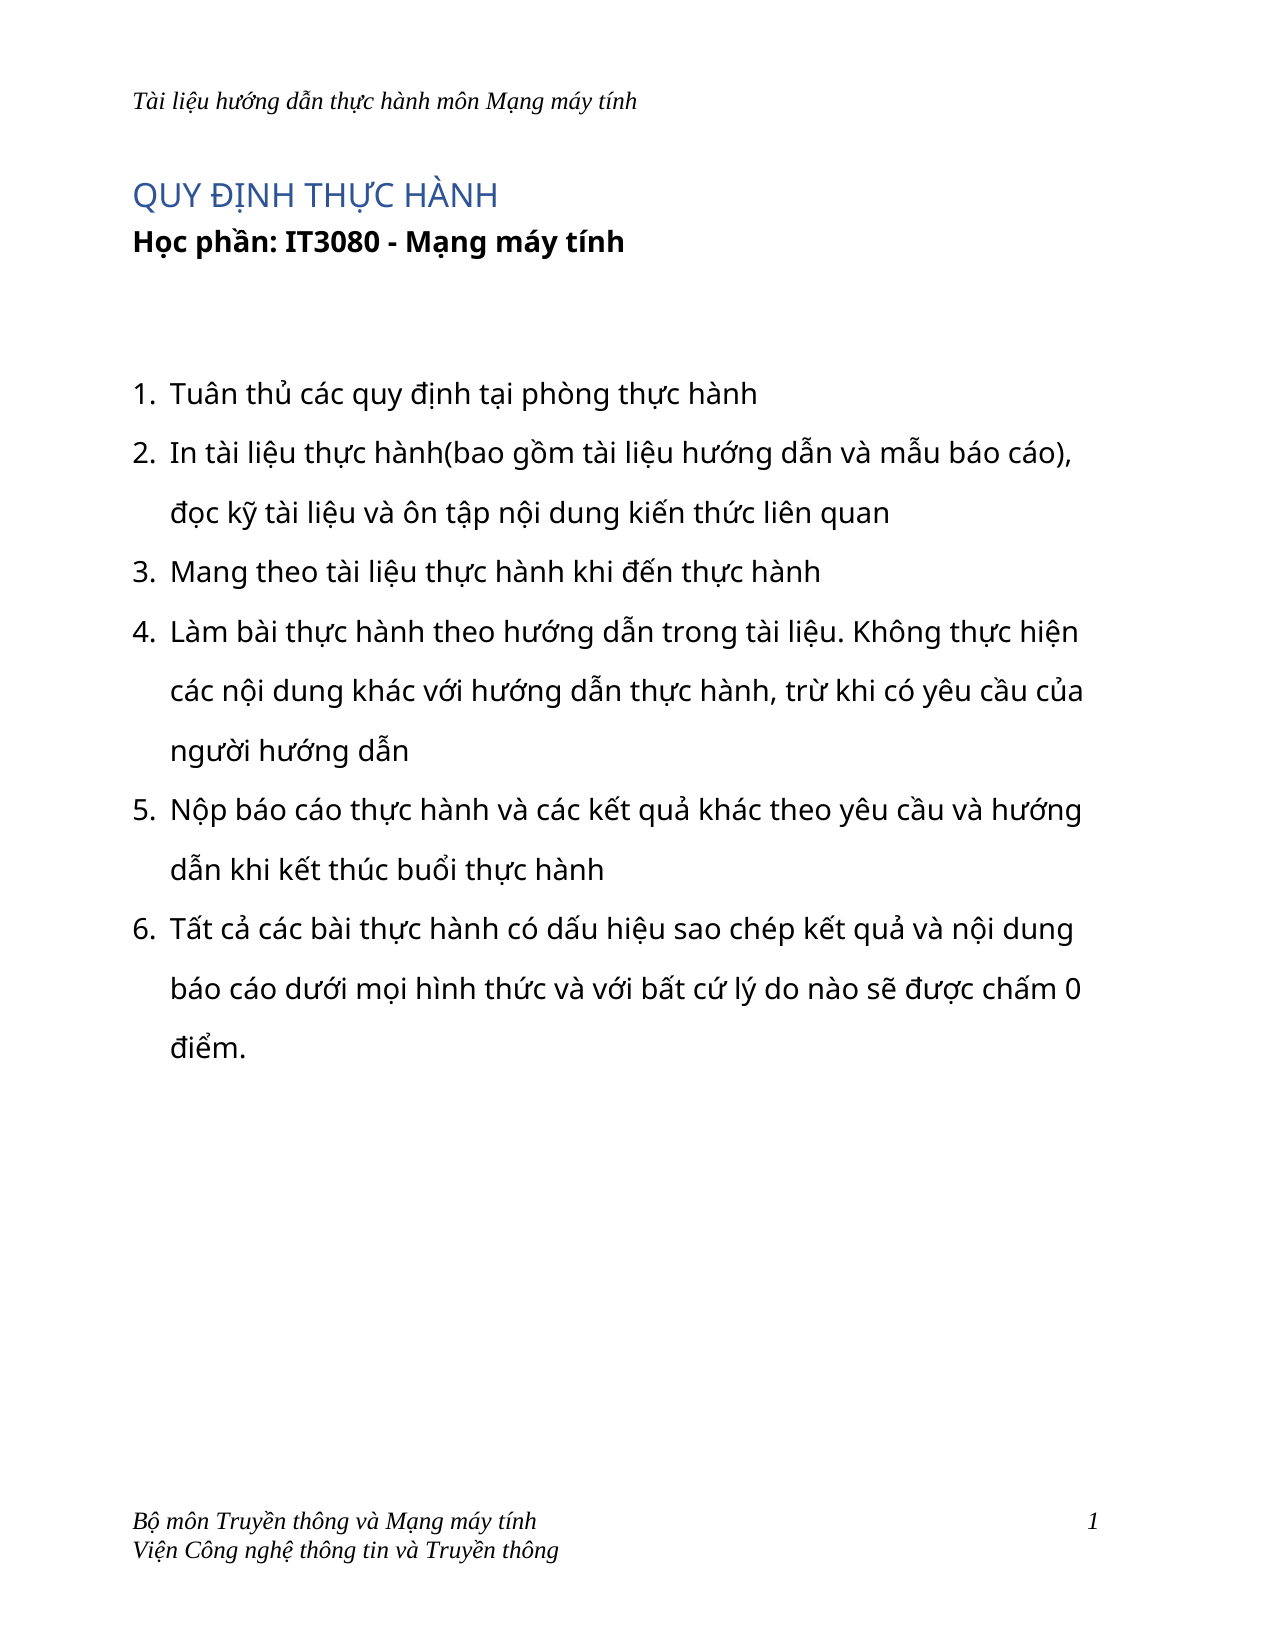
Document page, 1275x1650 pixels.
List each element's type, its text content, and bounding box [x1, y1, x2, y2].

list Mang theo tài liệu thực hành khi đến thực hành [132, 552, 1125, 591]
list In tài liệu thực hành(bao gồm tài liệu hướng dẫn và mẫu báo cáo), đọc kỹ tài liệu và ôn tập nội dung kiến thức liên quan [132, 433, 1125, 532]
subtitle QUY ĐỊNH THỰC HÀNH [132, 172, 1125, 217]
list Nộp báo cáo thực hành và các kết quả khác theo yêu cầu và hướng dẫn khi kết thúc buổi thực hành [132, 789, 1125, 889]
text Học phần: IT3080 - Mạng máy tính [132, 221, 1125, 261]
list Tất cả các bài thực hành có dấu hiệu sao chép kết quả và nội dung báo cáo dưới mọi hình thức và với bất cứ lý do nào sẽ được chấm 0 điểm. [132, 908, 1125, 1067]
list Tuân thủ các quy định tại phòng thực hành [132, 373, 1125, 413]
list Làm bài thực hành theo hướng dẫn trong tài liệu. Không thực hiện các nội dung khác với hướng dẫn thực hành, trừ khi có yêu cầu của người hướng dẫn [132, 611, 1125, 770]
